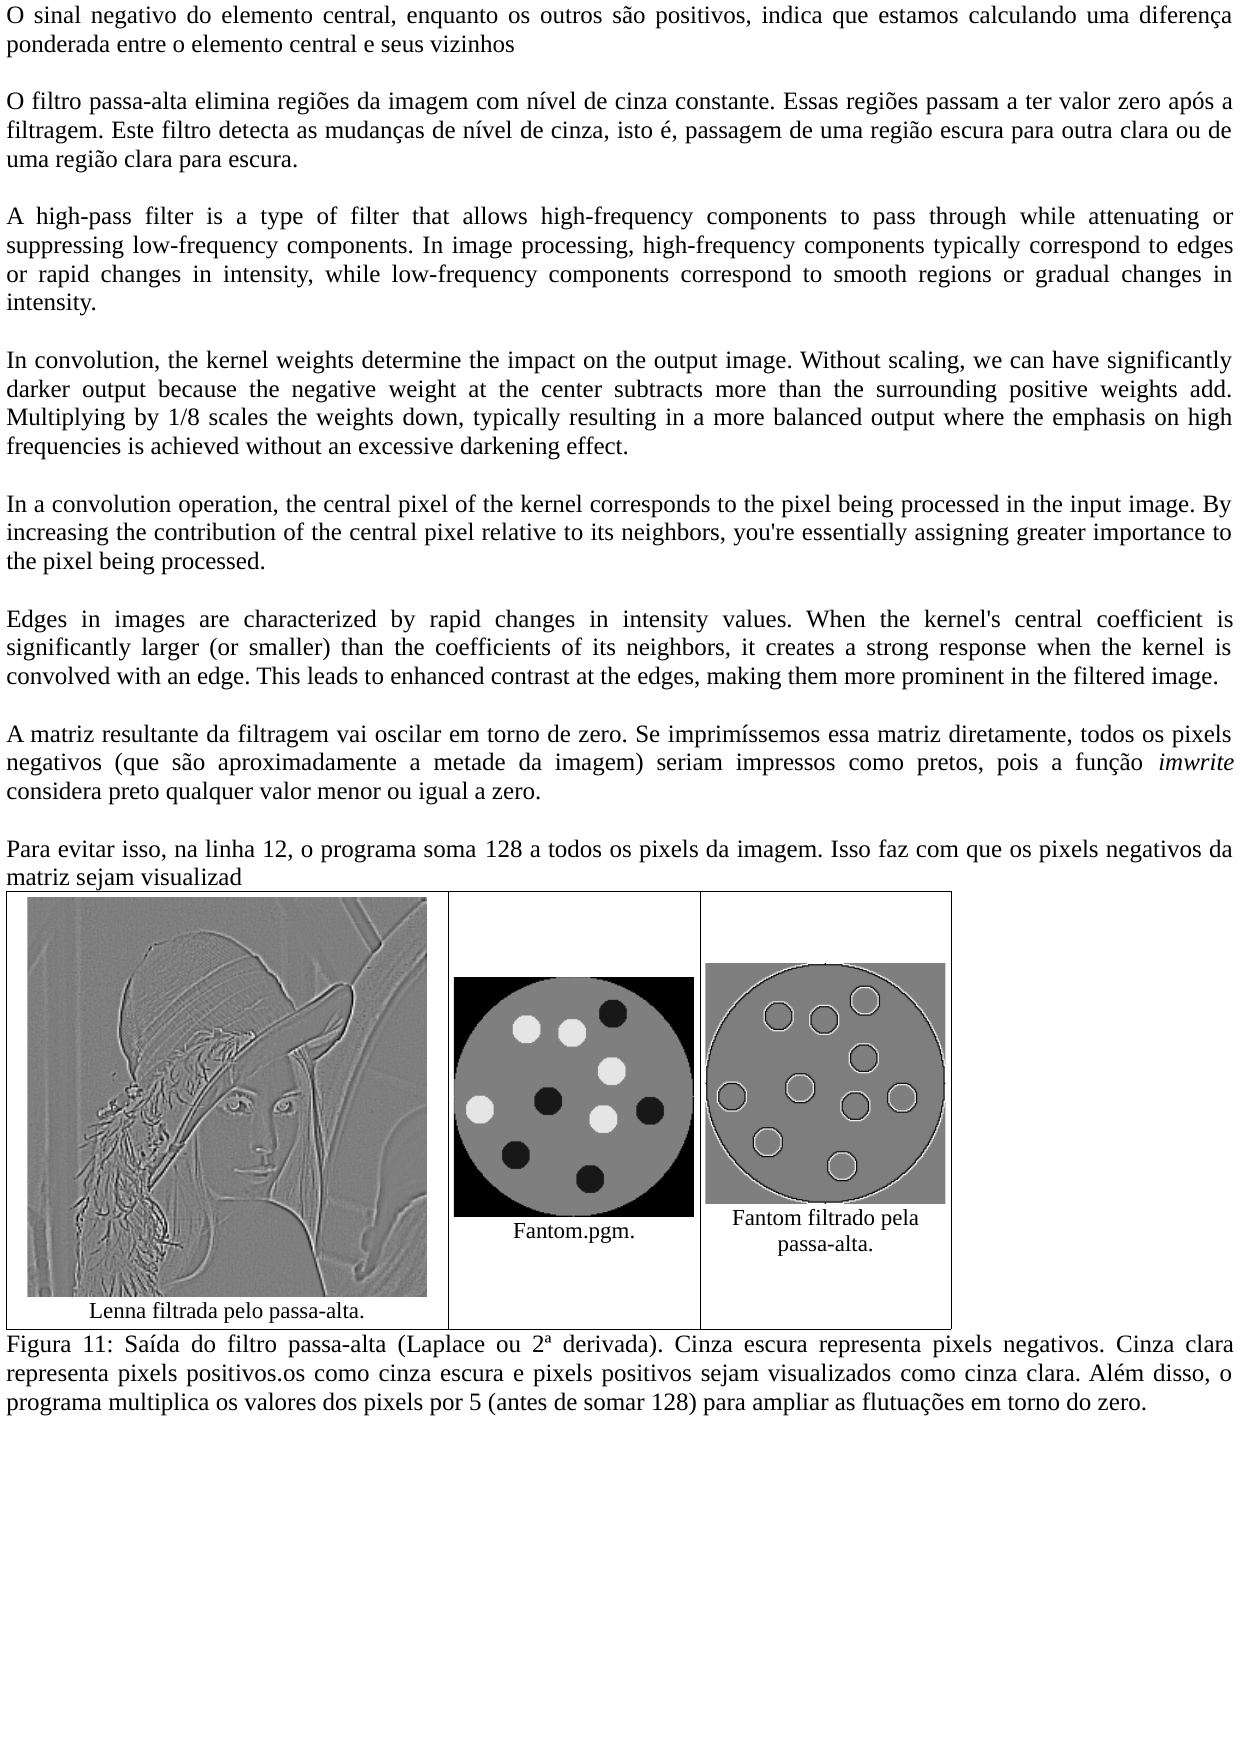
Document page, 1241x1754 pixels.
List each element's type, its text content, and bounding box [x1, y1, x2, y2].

text In a convolution operation, the central pixel of the kernel corresponds to the pixel being processed in the input image. By increasing the contribution of the central pixel relative to its neighbors, you're essentially assigning greater importance to the pixel being processed. [6, 489, 1234, 575]
picture [705, 963, 946, 1204]
text Edges in images are characterized by rapid changes in intensity values. When the kernel's central coefficient is significantly larger (or smaller) than the coefficients of its neighbors, it creates a strong response when the kernel is convolved with an edge. This leads to enhanced contrast at the edges, making them more prominent in the filtered image. [6, 604, 1234, 690]
table_header Lenna filtrada pelo passa-alta. [7, 892, 448, 1329]
text A matriz resultante da filtragem vai oscilar em torno de zero. Se imprimíssemos essa matriz diretamente, todos os pixels negativos (que são aproximadamente a metade da imagem) seriam impressos como pretos, pois a função imwrite considera preto qualquer valor menor ou igual a zero. [6, 719, 1234, 805]
text A high-pass filter is a type of filter that allows high-frequency components to pass through while attenuating or suppressing low-frequency components. In image processing, high-frequency components typically correspond to edges or rapid changes in intensity, while low-frequency components correspond to smooth regions or gradual changes in intensity. [6, 201, 1234, 316]
table_header Fantom.pgm. [449, 892, 700, 1329]
text Para evitar isso, na linha 12, o programa soma 128 a todos os pixels da imagem. Isso faz com que os pixels negativos da matriz sejam visualizad [6, 834, 1234, 891]
text O sinal negativo do elemento central, enquanto os outros são positivos, indica que estamos calculando uma diferença ponderada entre o elemento central e seus vizinhos [6, 0, 1234, 57]
text O filtro passa-alta elimina regiões da imagem com nível de cinza constante. Essas regiões passam a ter valor zero após a filtragem. Este filtro detecta as mudanças de nível de cinza, isto é, passagem de uma região escura para outra clara ou de uma região clara para escura. [6, 86, 1234, 172]
picture [453, 977, 694, 1217]
table_header Fantom filtrado pela passa-alta. [701, 892, 951, 1329]
text In convolution, the kernel weights determine the impact on the output image. Without scaling, we can have significantly darker output because the negative weight at the center subtracts more than the surrounding positive weights add. Multiplying by 1/8 scales the weights down, typically resulting in a more balanced output where the emphasis on high frequencies is achieved without an excessive darkening effect. [6, 345, 1234, 460]
text Figura 11: Saída do filtro passa-alta (Laplace ou 2ª derivada). Cinza escura representa pixels negativos. Cinza clara representa pixels positivos.os como cinza escura e pixels positivos sejam visualizados como cinza clara. Além disso, o programa multiplica os valores dos pixels por 5 (antes de somar 128) para ampliar as flutuações em torno do zero. [6, 1329, 1234, 1416]
picture [27, 897, 427, 1297]
